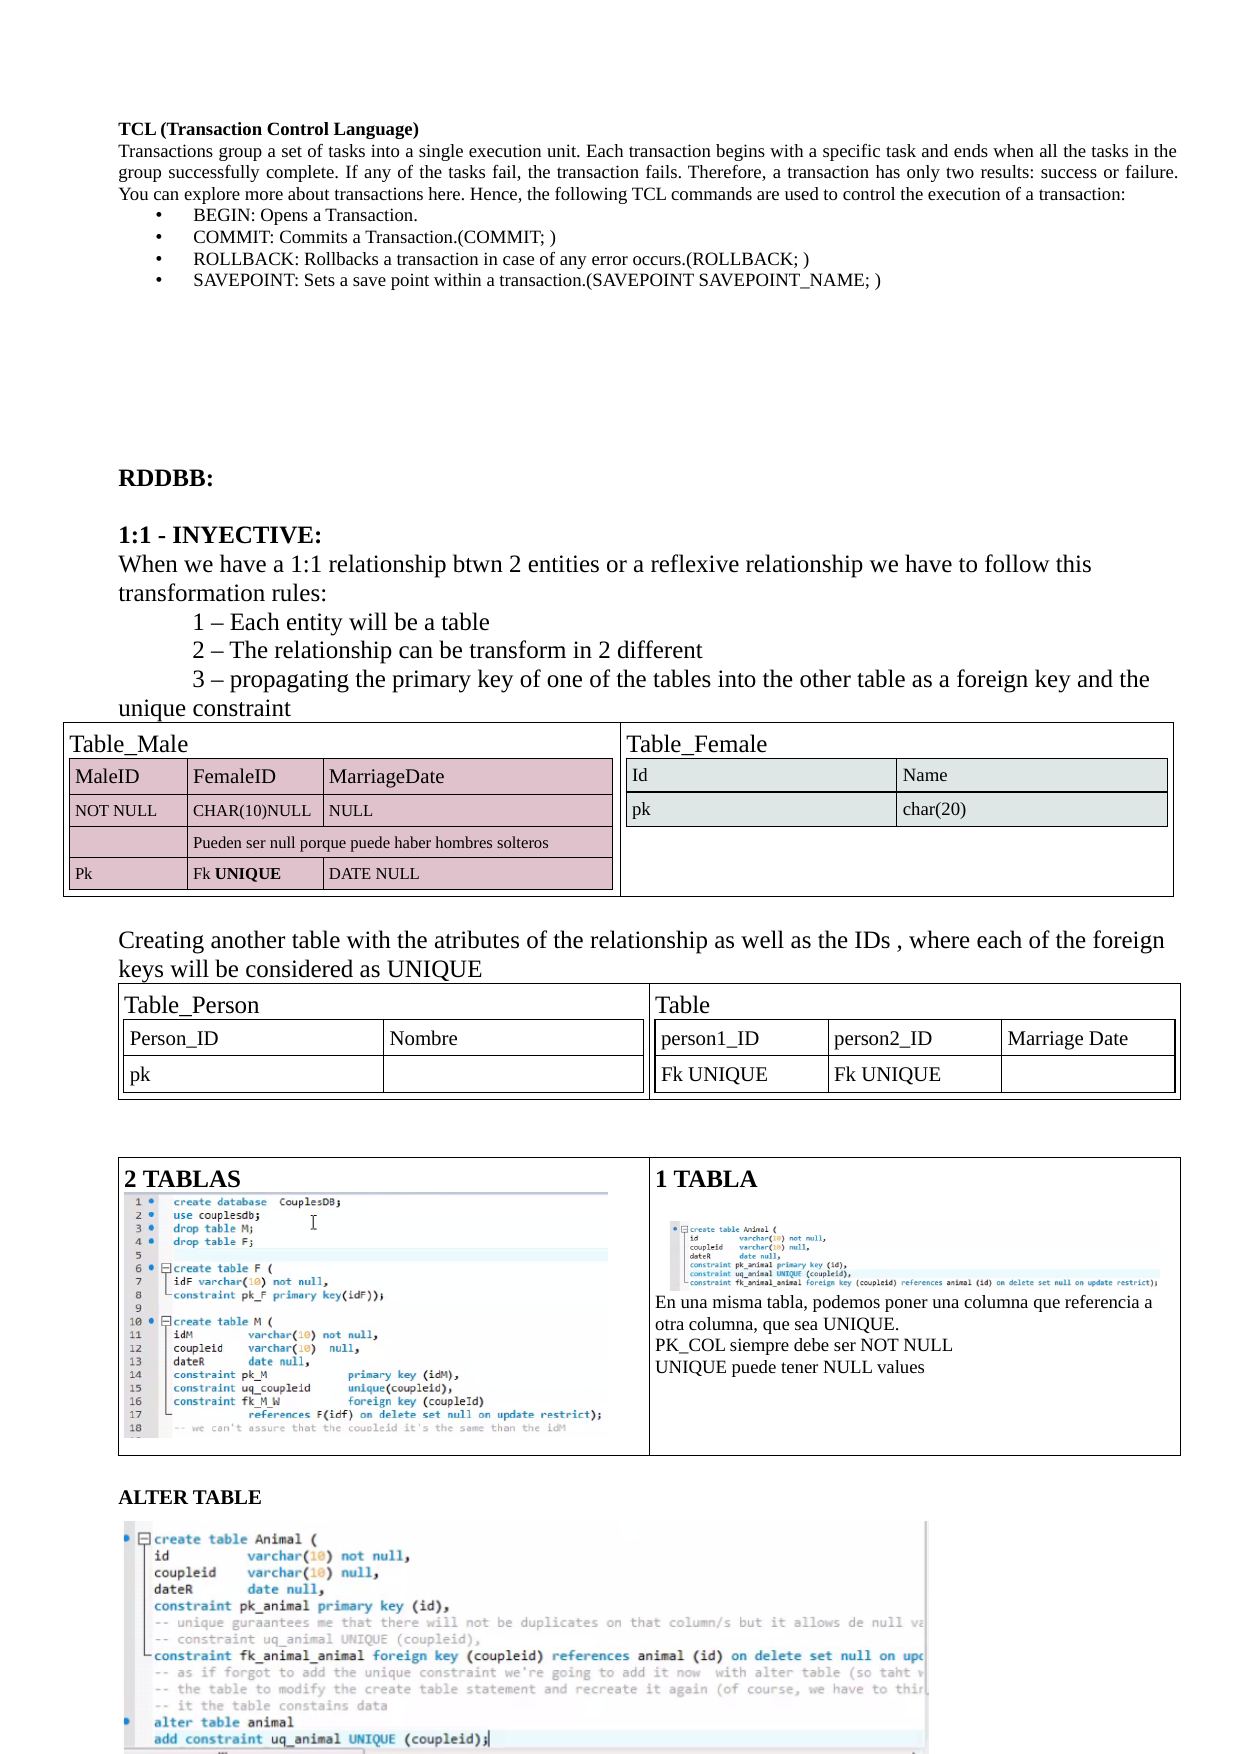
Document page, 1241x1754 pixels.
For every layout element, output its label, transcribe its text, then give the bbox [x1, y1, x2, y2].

table_header Marriage Date [1002, 1020, 1174, 1055]
table_cell NOT NULL [70, 795, 187, 826]
table_header Name [897, 759, 1167, 791]
table_cell DATE NULL [324, 858, 612, 889]
text When we have a 1:1 relationship btwn 2 entities or a reflexive relationship we have to follow this transformation rules: [118, 549, 1181, 607]
table_cell pk [627, 793, 896, 826]
table_cell Fk UNIQUE [188, 858, 323, 889]
table_header Table_Person [119, 984, 649, 1099]
table_cell [1002, 1056, 1174, 1092]
table_cell Pk [70, 858, 187, 889]
text RDDBB: [118, 463, 1181, 492]
list SAVEPOINT: Sets a save point within a transaction.(SAVEPOINT SAVEPOINT_NAME; ) [156, 269, 1181, 291]
text 2 – The relationship can be transform in 2 different [118, 636, 1181, 664]
table_header Nombre [384, 1020, 643, 1055]
table_header MarriageDate [324, 759, 612, 794]
text 1 – Each entity will be a table [118, 607, 1181, 636]
list COMMIT: Commits a Transaction.(COMMIT; ) [156, 226, 1181, 247]
table_header Person_ID [124, 1020, 383, 1055]
table_header 2 TABLAS [119, 1158, 649, 1455]
table_header person1_ID [656, 1020, 828, 1055]
table_cell CHAR(10)NULL [188, 795, 323, 826]
table_header 1 TABLA En una misma tabla, podemos poner una columna que referencia a otra columna, que sea UNIQUE. PK_COL siempre debe ser NOT NULL UNIQUE puede tener NULL values [650, 1158, 1180, 1455]
text 1:1 - INYECTIVE: [118, 521, 1181, 549]
text ALTER TABLE [118, 1485, 1181, 1509]
table_cell [384, 1056, 643, 1092]
text Transactions group a set of tasks into a single execution unit. Each transaction begins with a specific task and ends when all the tasks in the group successfully complete. If any of the tasks fail, the transaction fails. Therefore, a transaction has only two results: success or failure. You can explore more about transactions here. Hence, the following TCL commands are used to control the execution of a transaction: [118, 140, 1181, 204]
table_header Table [650, 984, 1180, 1099]
picture [123, 1521, 929, 1754]
text Creating another table with the atributes of the relationship as well as the IDs , where each of the foreign keys will be considered as UNIQUE [118, 926, 1181, 983]
table_cell char(20) [897, 793, 1167, 826]
table_cell Pueden ser null porque puede haber hombres solteros [188, 827, 612, 857]
list ROLLBACK: Rollbacks a transaction in case of any error occurs.(ROLLBACK; ) [156, 247, 1181, 269]
table_header Id [627, 759, 896, 791]
picture [123, 1192, 608, 1438]
table_cell Fk UNIQUE [829, 1056, 1001, 1092]
list BEGIN: Opens a Transaction. [156, 204, 1181, 226]
table_header FemaleID [188, 759, 323, 794]
table_cell pk [124, 1056, 383, 1092]
table_cell Fk UNIQUE [656, 1056, 828, 1092]
table_cell [70, 827, 187, 857]
table_header MaleID [70, 759, 187, 794]
table_cell NULL [324, 795, 612, 826]
text 3 – propagating the primary key of one of the tables into the other table as a foreign key and the unique constraint [118, 664, 1181, 722]
picture [669, 1221, 1161, 1291]
text TCL (Transaction Control Language) [118, 118, 1181, 140]
table_header person2_ID [829, 1020, 1001, 1055]
table_header Table_Male [64, 723, 620, 896]
table_header Table_Female [621, 723, 1173, 896]
